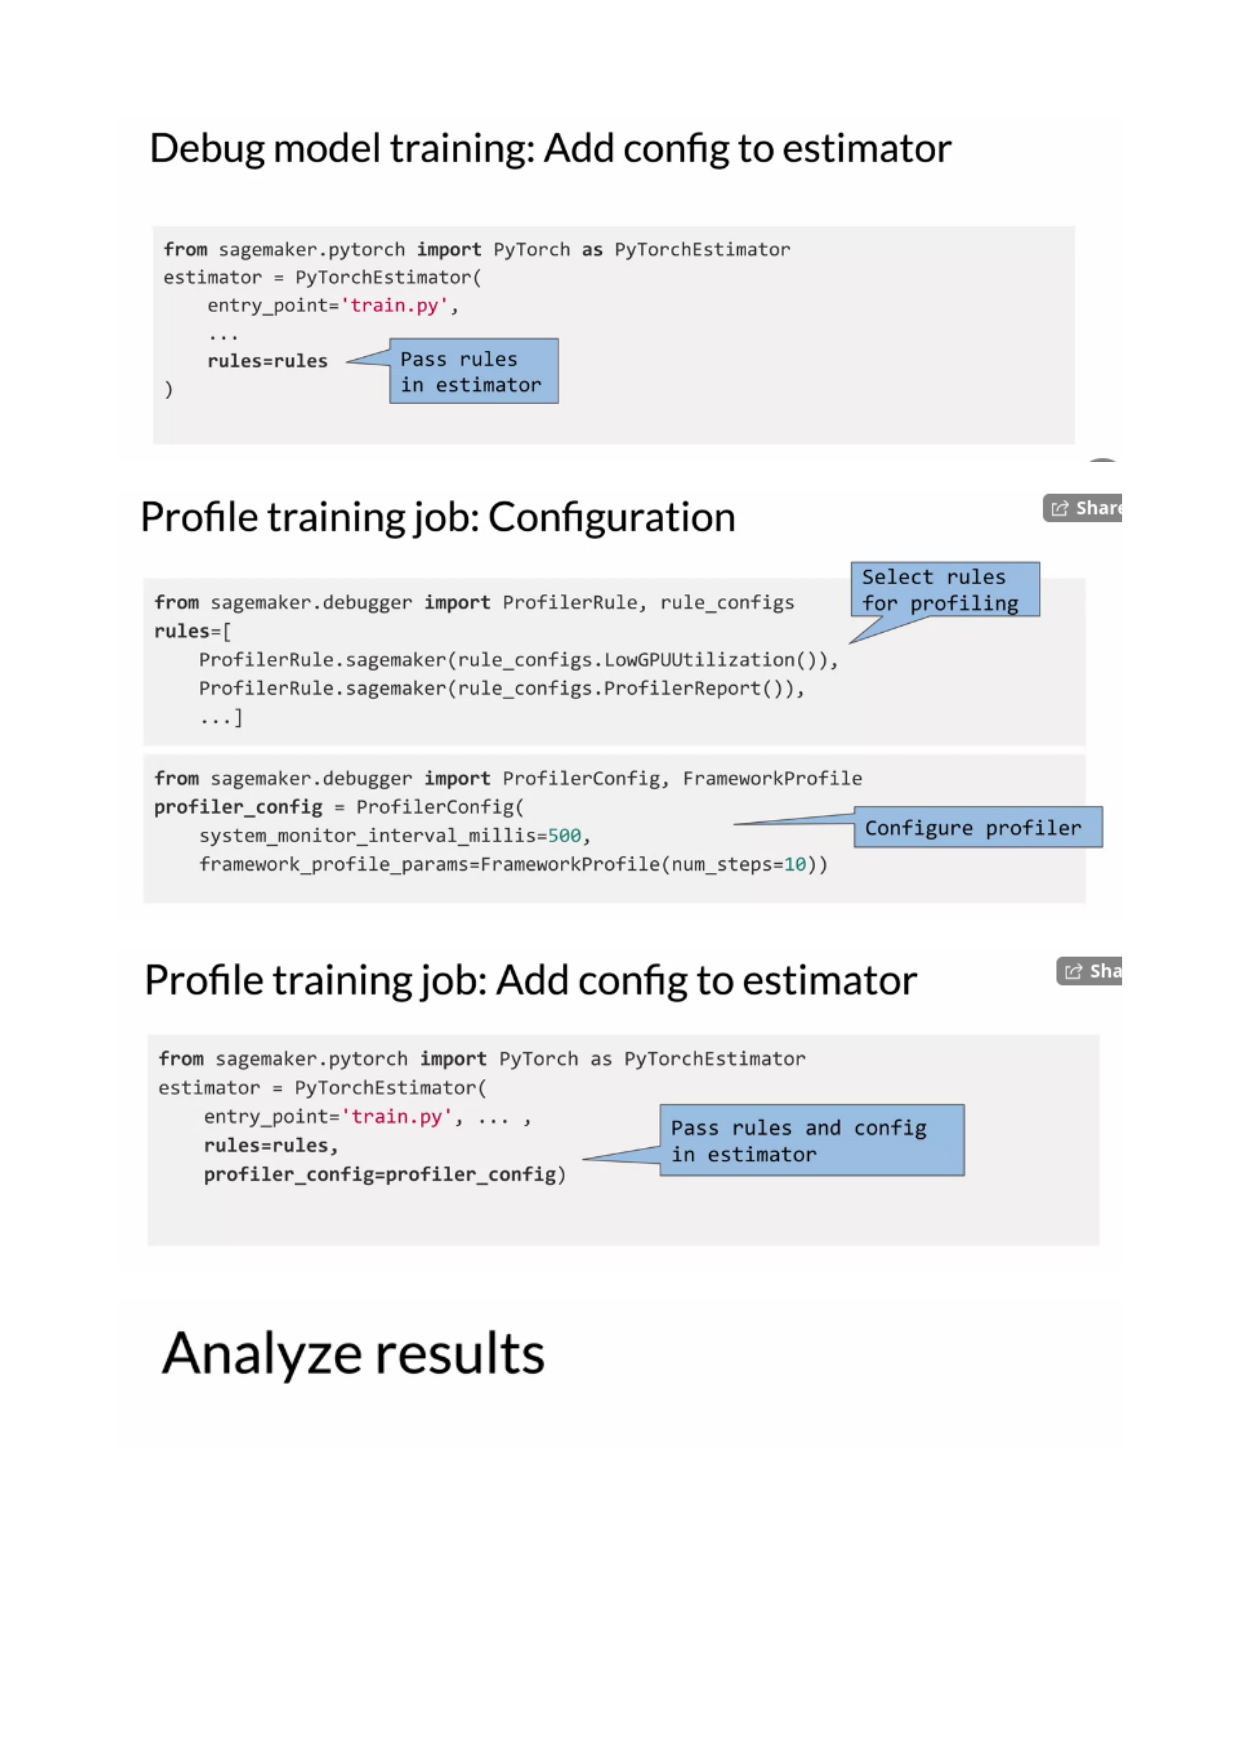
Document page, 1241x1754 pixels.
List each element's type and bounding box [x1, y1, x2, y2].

picture [118, 490, 1123, 921]
picture [118, 949, 1123, 1271]
picture [118, 1299, 1123, 1449]
picture [118, 118, 1123, 462]
